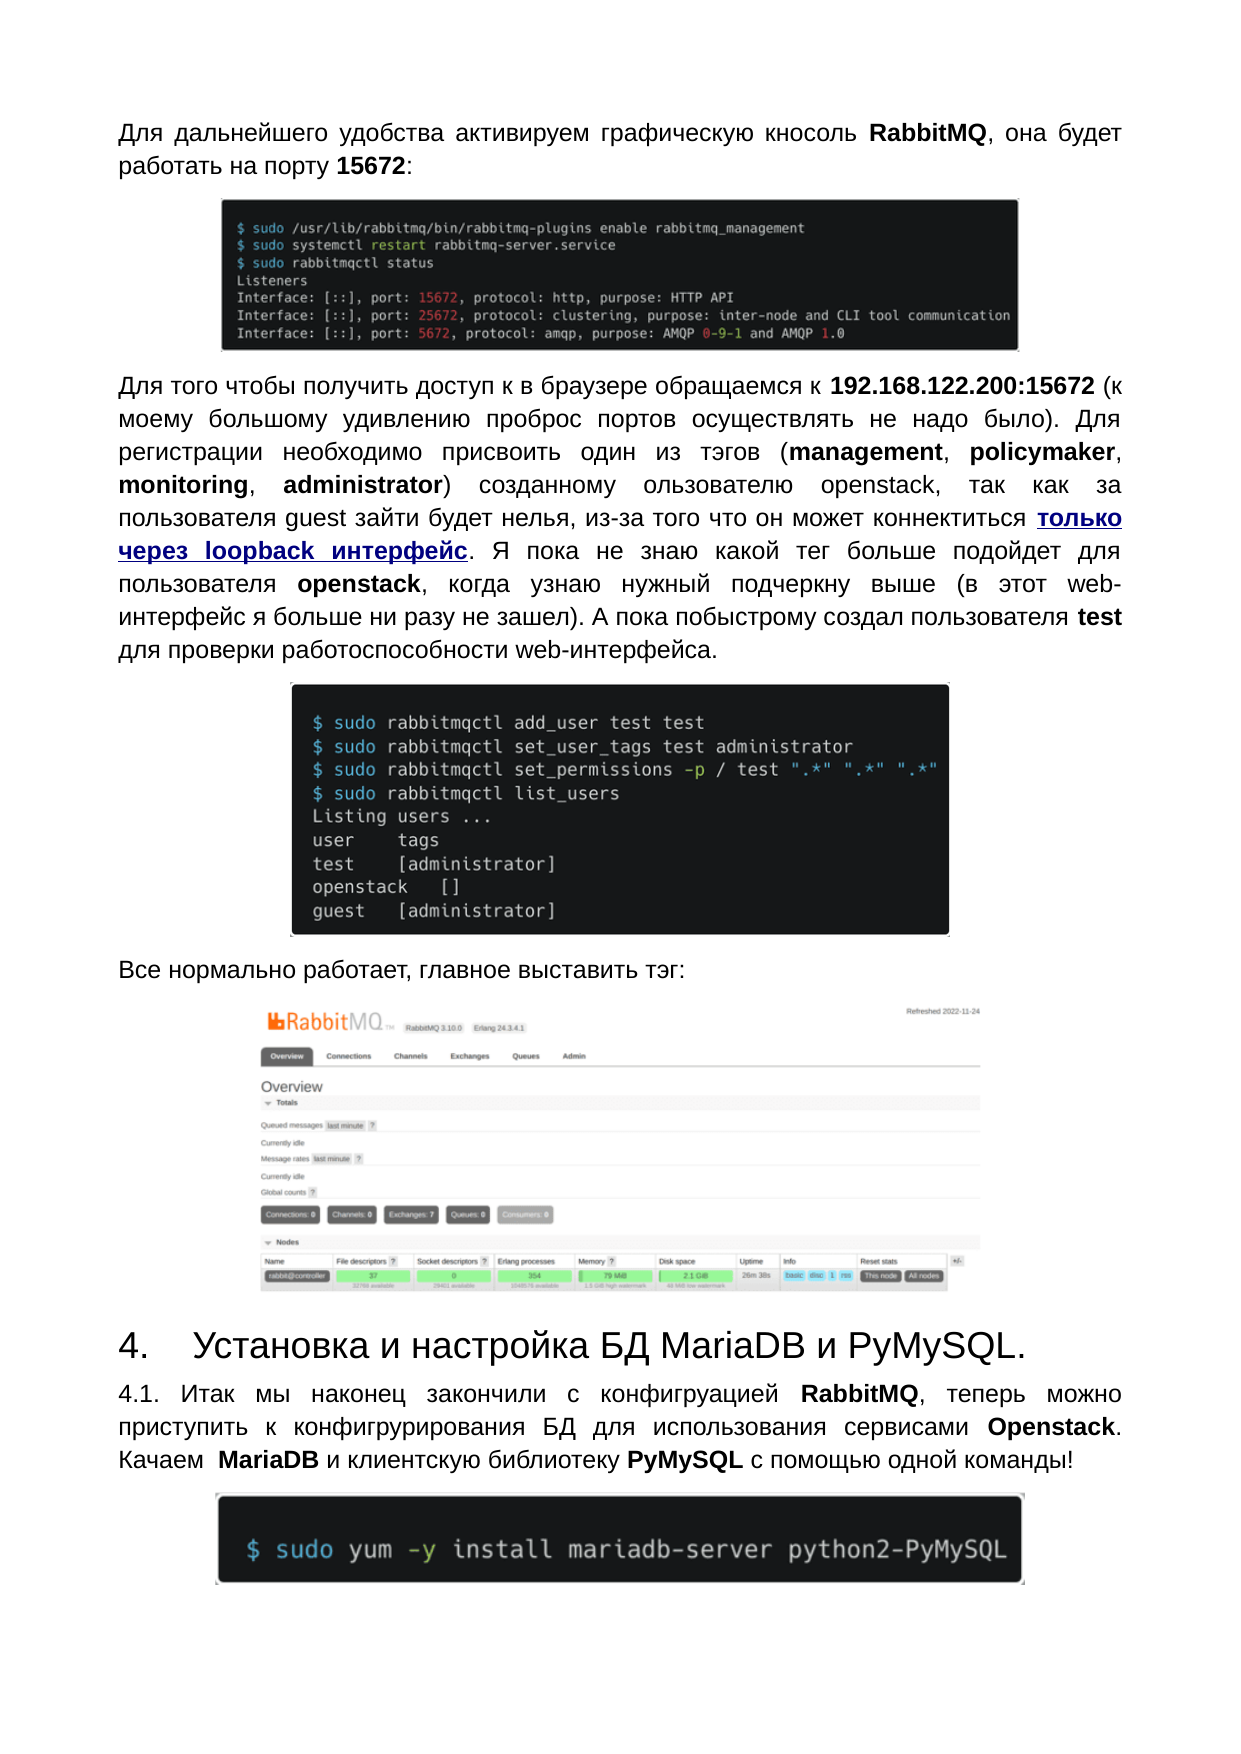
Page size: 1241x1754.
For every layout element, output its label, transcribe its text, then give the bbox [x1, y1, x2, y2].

text Для того чтобы получить доступ к в браузере обращаемся к 192.168.122.200:15672 (к моему большому удивлению проброс портов осуществлять не надо было). Для регистрации необходимо присвоить один из тэгов (management, policymaker, monitoring, administrator) созданному ользователю openstack, так как за пользователя guest зайти будет нелья, из-за того что он может коннектиться только через loopback интерфейс. Я пока не знаю какой тег больше подойдет для пользователя openstack, когда узнаю нужный подчеркну выше (в этот web-интерфейс я больше ни разу не зашел). А пока побыстрому создал пользователя test для проверки работоспособности web-интерфейса. [118, 371, 1122, 664]
text Все нормально работает, главное выставить тэг: [118, 955, 1122, 984]
picture [220, 198, 1020, 352]
picture [215, 1492, 1025, 1585]
picture [259, 1003, 981, 1298]
subtitle 4. Установка и настройка БД MariaDB и PyMySQL. [118, 1323, 1122, 1366]
picture [290, 682, 950, 937]
text 4.1. Итак мы наконец закончили с конфигруацией RabbitMQ, теперь можно приступить к конфигрурирования БД для использования сервисами Openstack. Качаем MariaDB и клиентскую библиотеку PyMySQL с помощью одной команды! [118, 1379, 1122, 1473]
text Для дальнейшего удобства активируем графическую кносоль RabbitMQ, она будет работать на порту 15672: [118, 118, 1122, 180]
